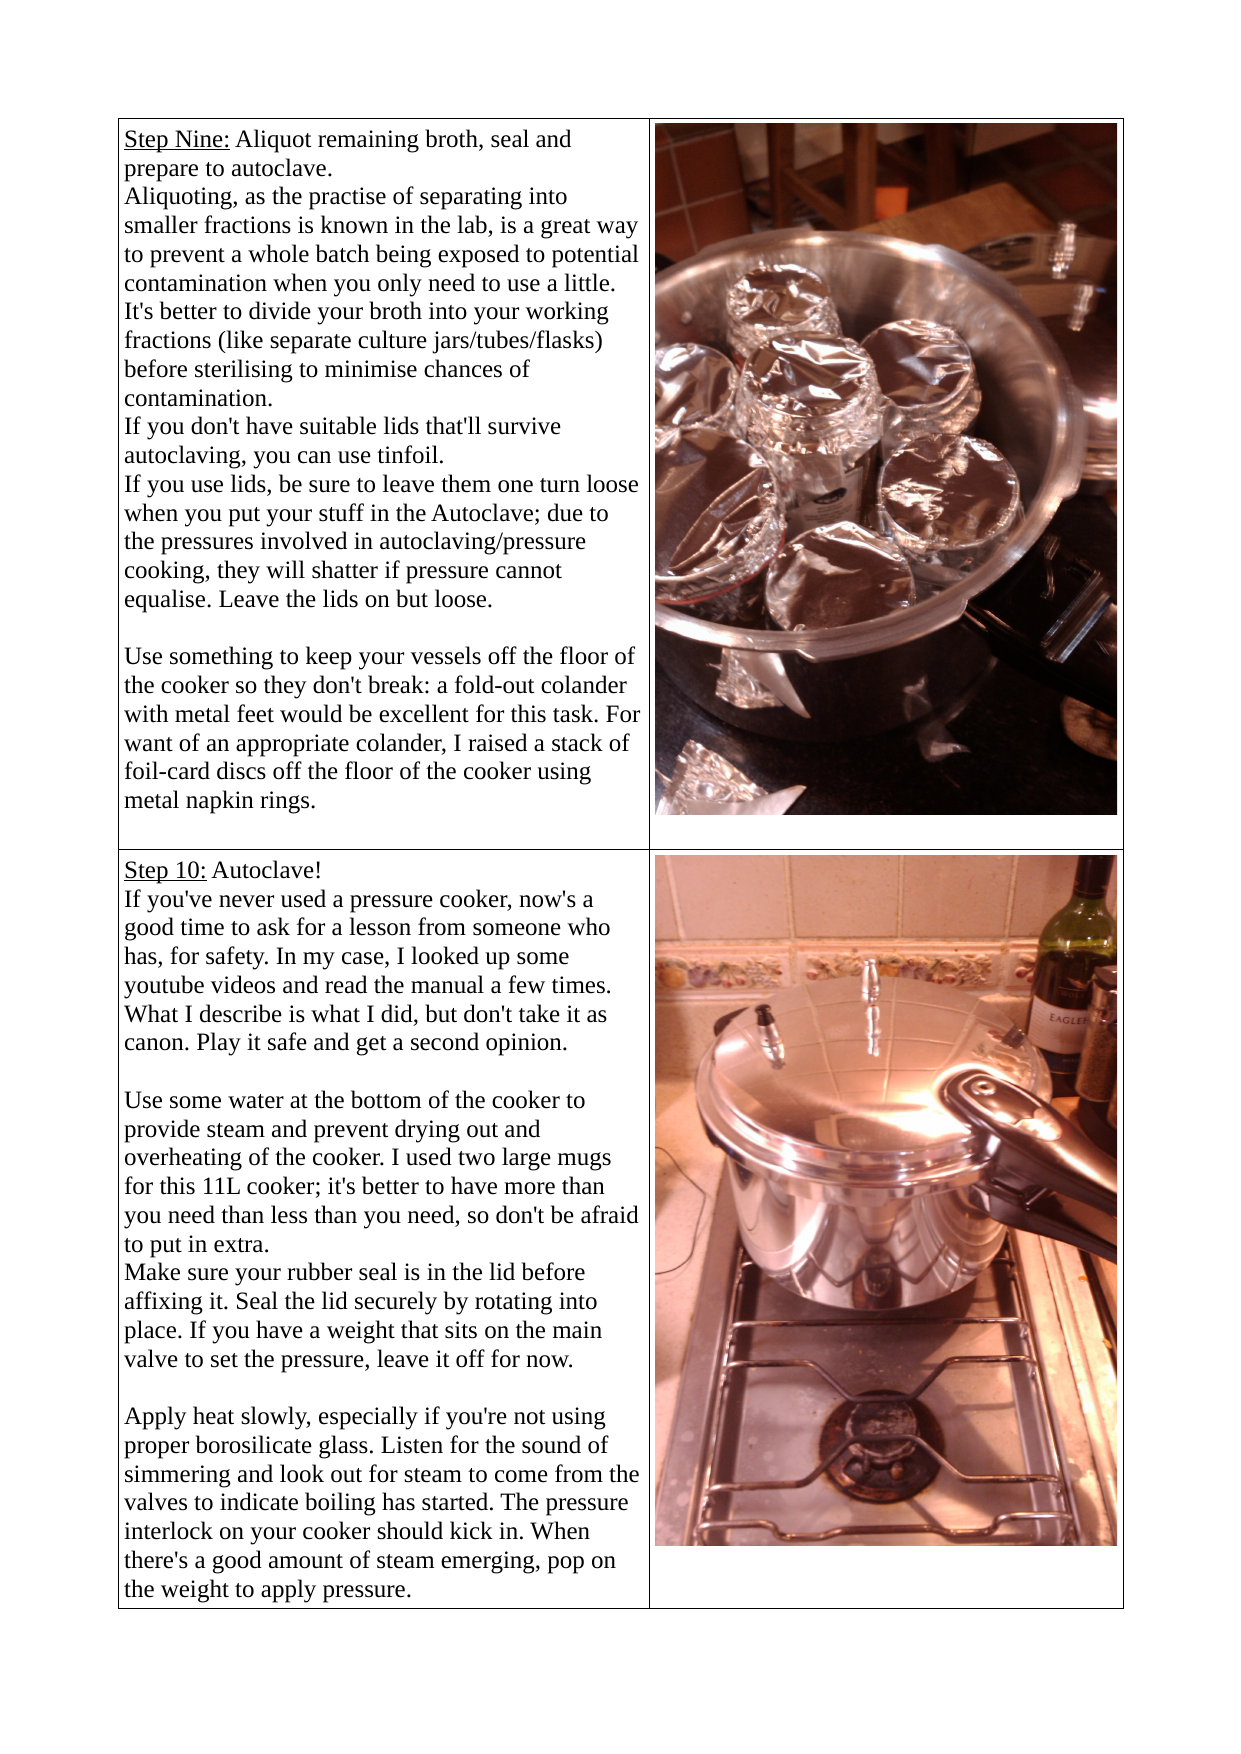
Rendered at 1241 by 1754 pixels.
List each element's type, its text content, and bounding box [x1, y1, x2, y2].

table_cell Step Nine: Aliquot remaining broth, seal and prepare to autoclave. Aliquoting, as the practise of separating into smaller fractions is known in the lab, is a great way to prevent a whole batch being exposed to potential contamination when you only need to use a little. It's better to divide your broth into your working fractions (like separate culture jars/tubes/flasks) before sterilising to minimise chances of contamination. If you don't have suitable lids that'll survive autoclaving, you can use tinfoil. If you use lids, be sure to leave them one turn loose when you put your stuff in the Autoclave; due to the pressures involved in autoclaving/pressure cooking, they will shatter if pressure cannot equalise. Leave the lids on but loose. Use something to keep your vessels off the floor of the cooker so they don't break: a fold-out colander with metal feet would be excellent for this task. For want of an appropriate colander, I raised a stack of foil-card discs off the floor of the cooker using metal napkin rings. [119, 119, 649, 849]
table_cell [650, 119, 1123, 849]
picture [655, 855, 1118, 1546]
picture [655, 123, 1118, 815]
table_cell Step 10: Autoclave! If you've never used a pressure cooker, now's a good time to ask for a lesson from someone who has, for safety. In my case, I looked up some youtube videos and read the manual a few times. What I describe is what I did, but don't take it as canon. Play it safe and get a second opinion. Use some water at the bottom of the cooker to provide steam and prevent drying out and overheating of the cooker. I used two large mugs for this 11L cooker; it's better to have more than you need than less than you need, so don't be afraid to put in extra. Make sure your rubber seal is in the lid before affixing it. Seal the lid securely by rotating into place. If you have a weight that sits on the main valve to set the pressure, leave it off for now. Apply heat slowly, especially if you're not using proper borosilicate glass. Listen for the sound of simmering and look out for steam to come from the valves to indicate boiling has started. The pressure interlock on your cooker should kick in. When there's a good amount of steam emerging, pop on the weight to apply pressure. [119, 850, 649, 1608]
table_cell [650, 850, 1123, 1608]
